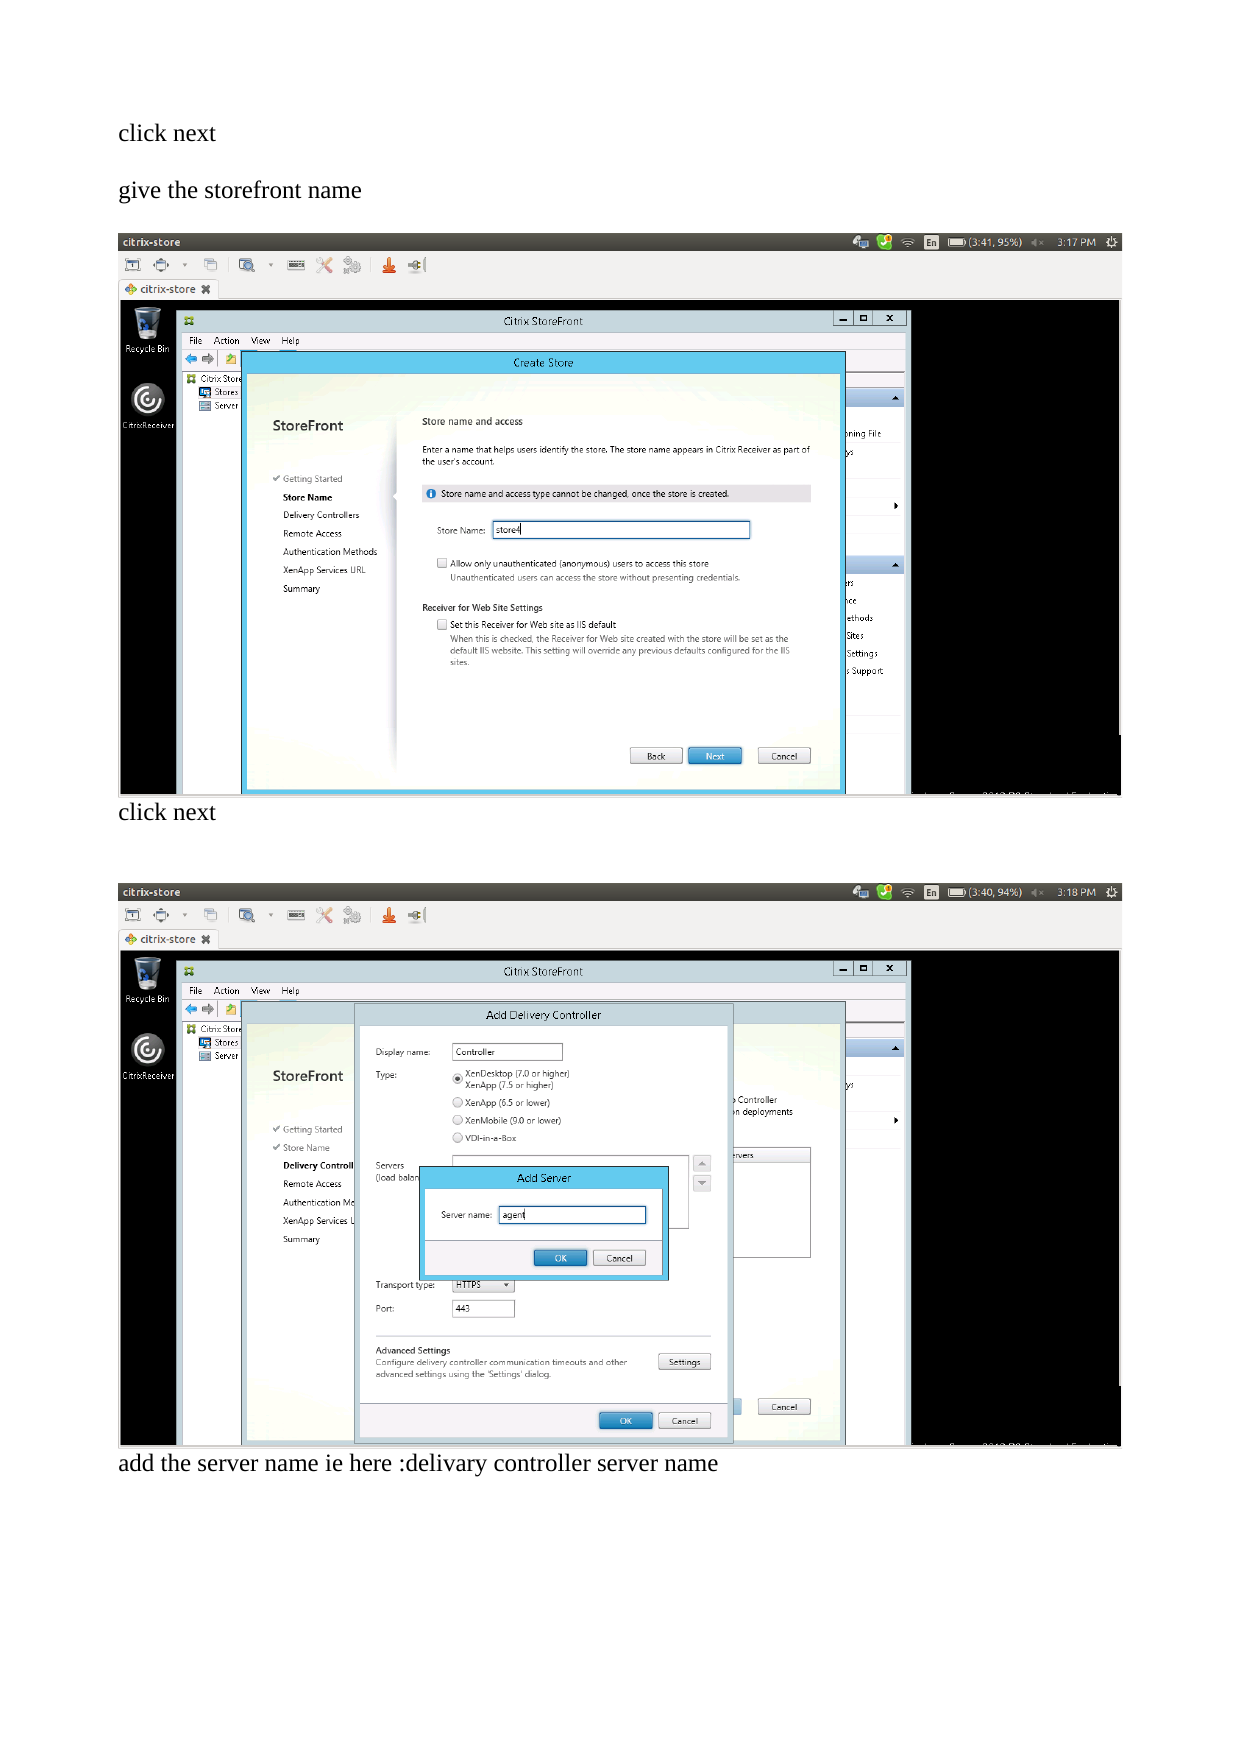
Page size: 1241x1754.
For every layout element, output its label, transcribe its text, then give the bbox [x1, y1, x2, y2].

picture [118, 883, 1123, 1449]
text give the storefront name [118, 176, 1122, 204]
text click next [118, 798, 1122, 826]
text add the server name ie here :delivary controller server name [118, 1449, 1122, 1477]
picture [118, 233, 1123, 798]
text click next [118, 118, 1122, 147]
